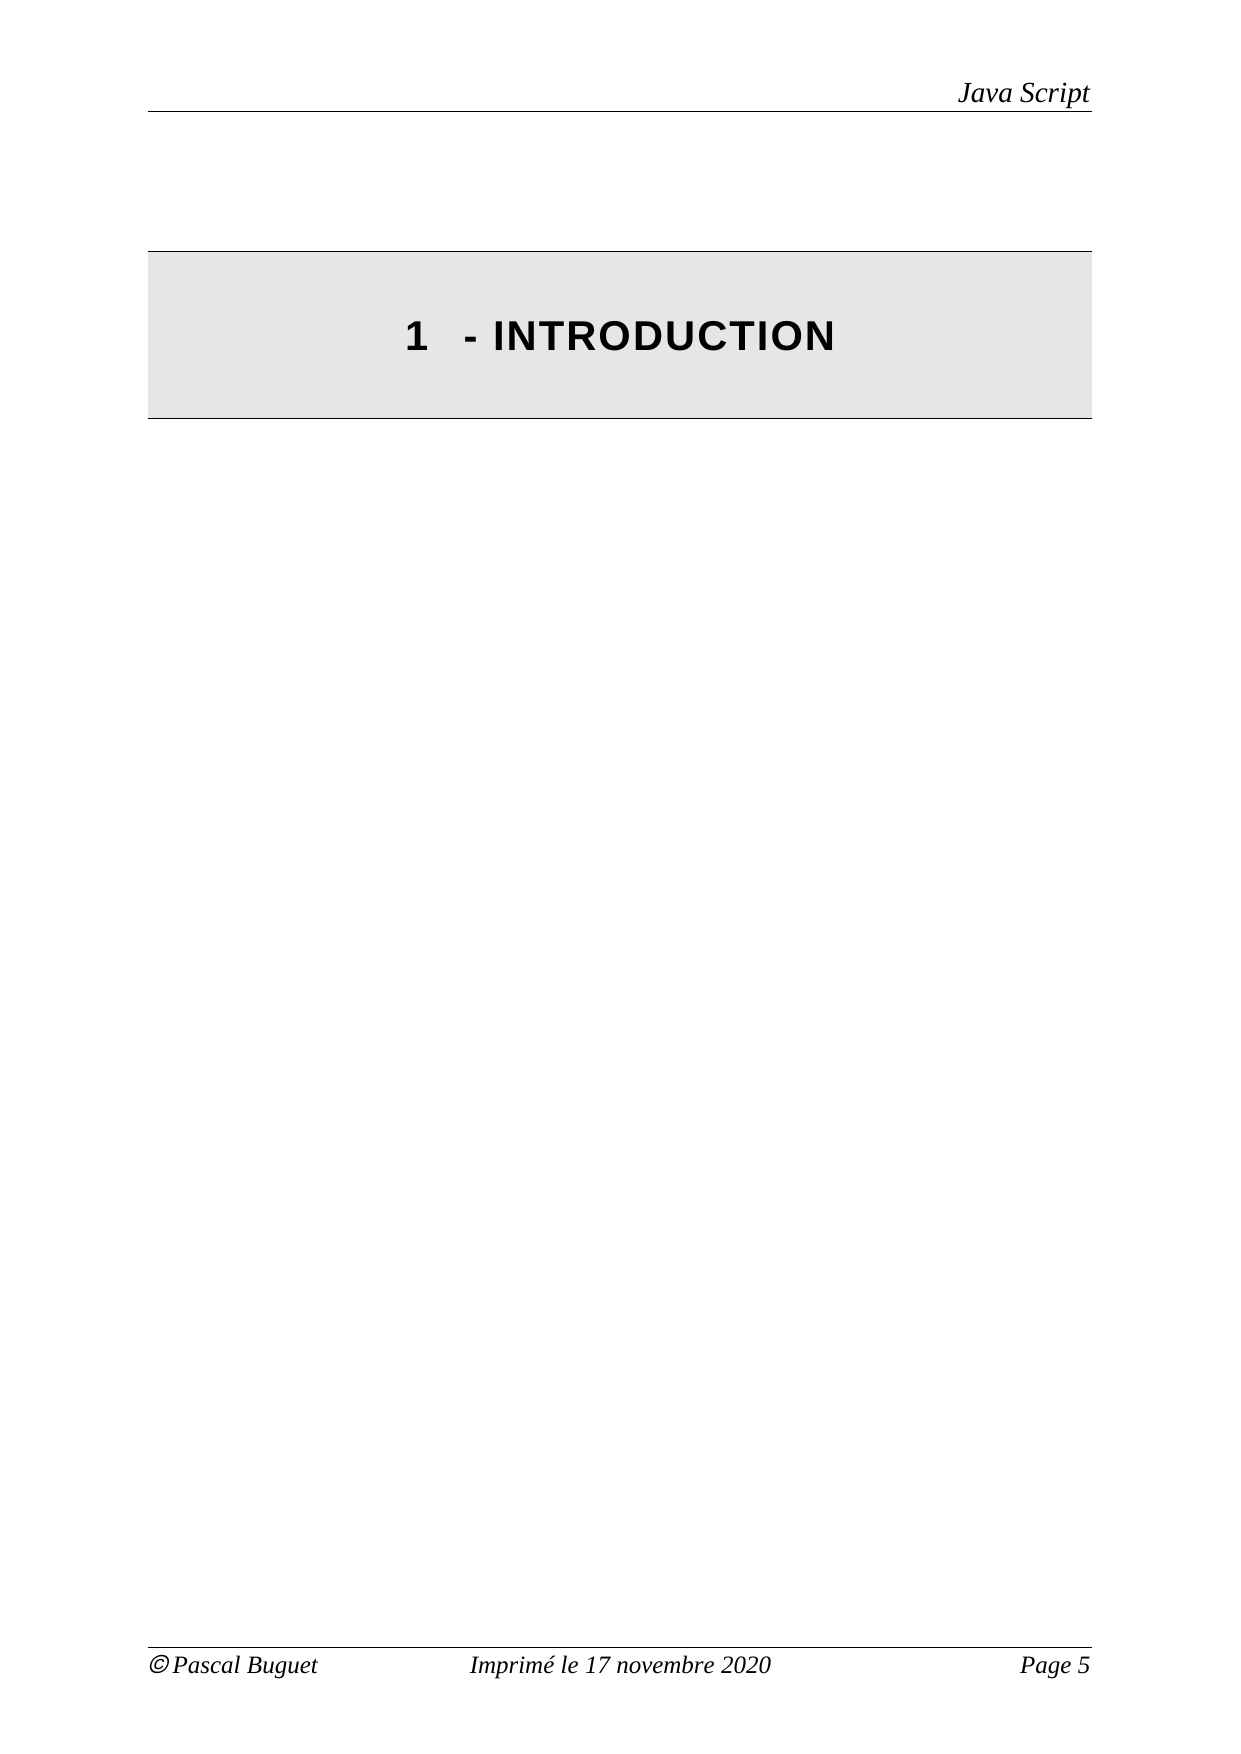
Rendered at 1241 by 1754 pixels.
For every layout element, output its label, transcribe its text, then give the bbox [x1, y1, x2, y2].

subtitle - INTRODUCTION [148, 252, 1092, 418]
